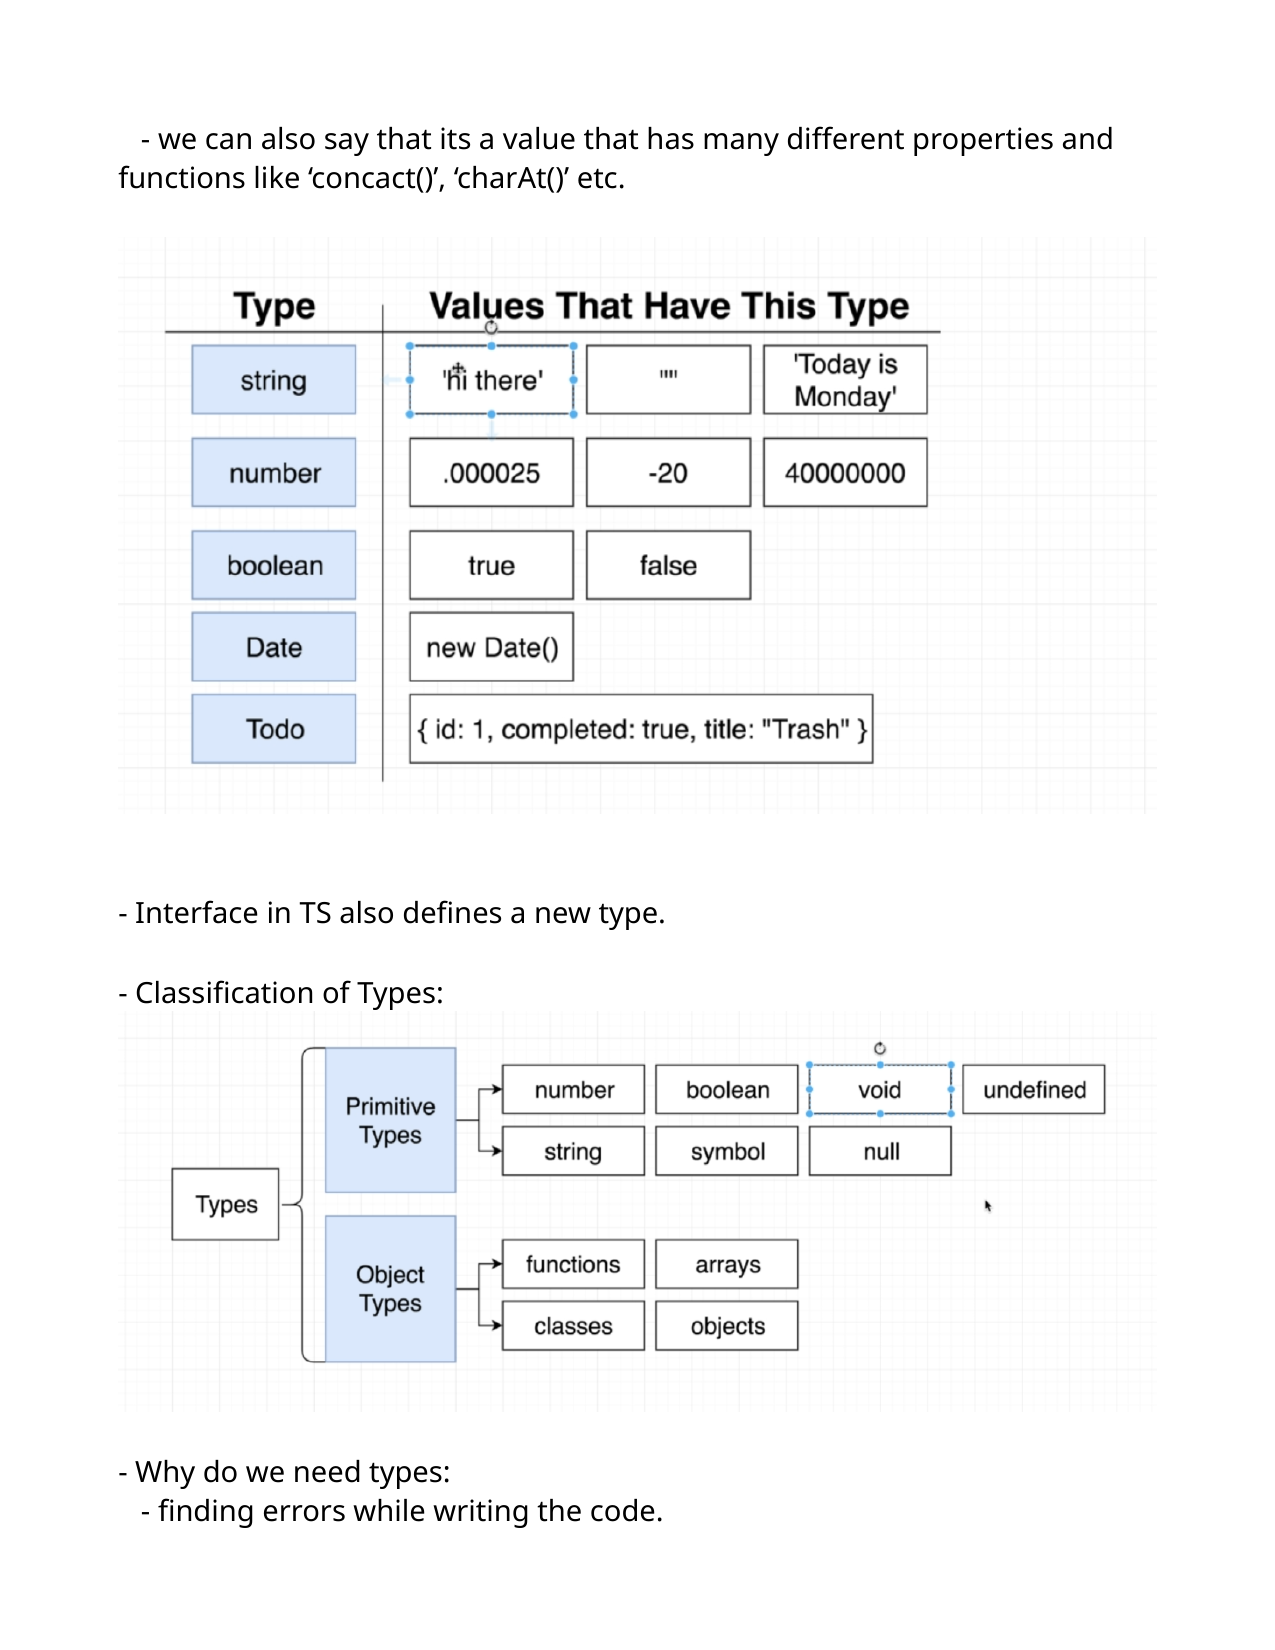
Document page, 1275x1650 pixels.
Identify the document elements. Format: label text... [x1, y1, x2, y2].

text - we can also say that its a value that has many different properties and functions like ‘concact()’, ‘charAt()’ etc. [118, 118, 1157, 197]
text - Classification of Types: [118, 972, 1157, 1011]
picture [118, 237, 1157, 814]
text - finding errors while writing the code. [118, 1491, 1157, 1530]
text - Interface in TS also defines a new type. [118, 893, 1157, 932]
picture [118, 1011, 1157, 1412]
text - Why do we need types: [118, 1451, 1157, 1491]
